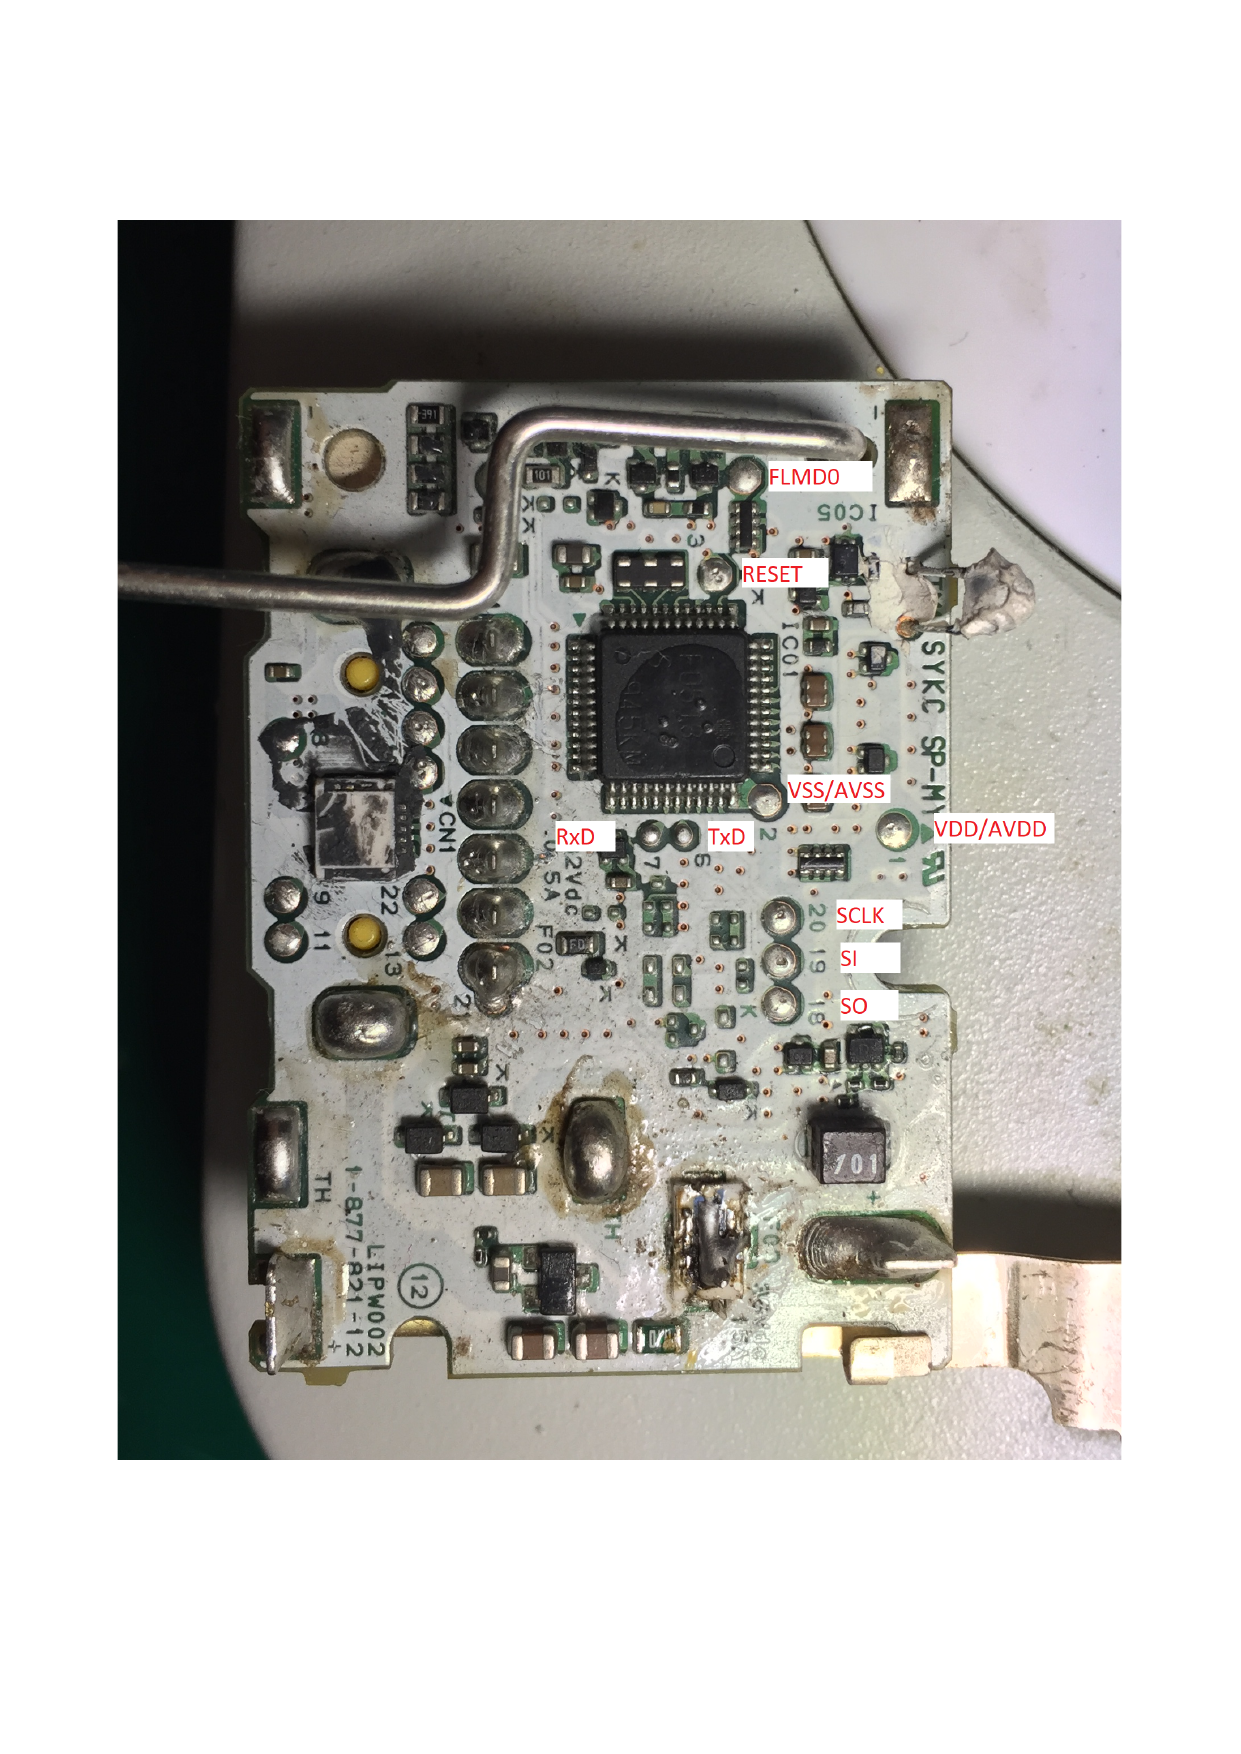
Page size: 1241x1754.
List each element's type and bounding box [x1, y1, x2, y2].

picture [117, 220, 1122, 1460]
